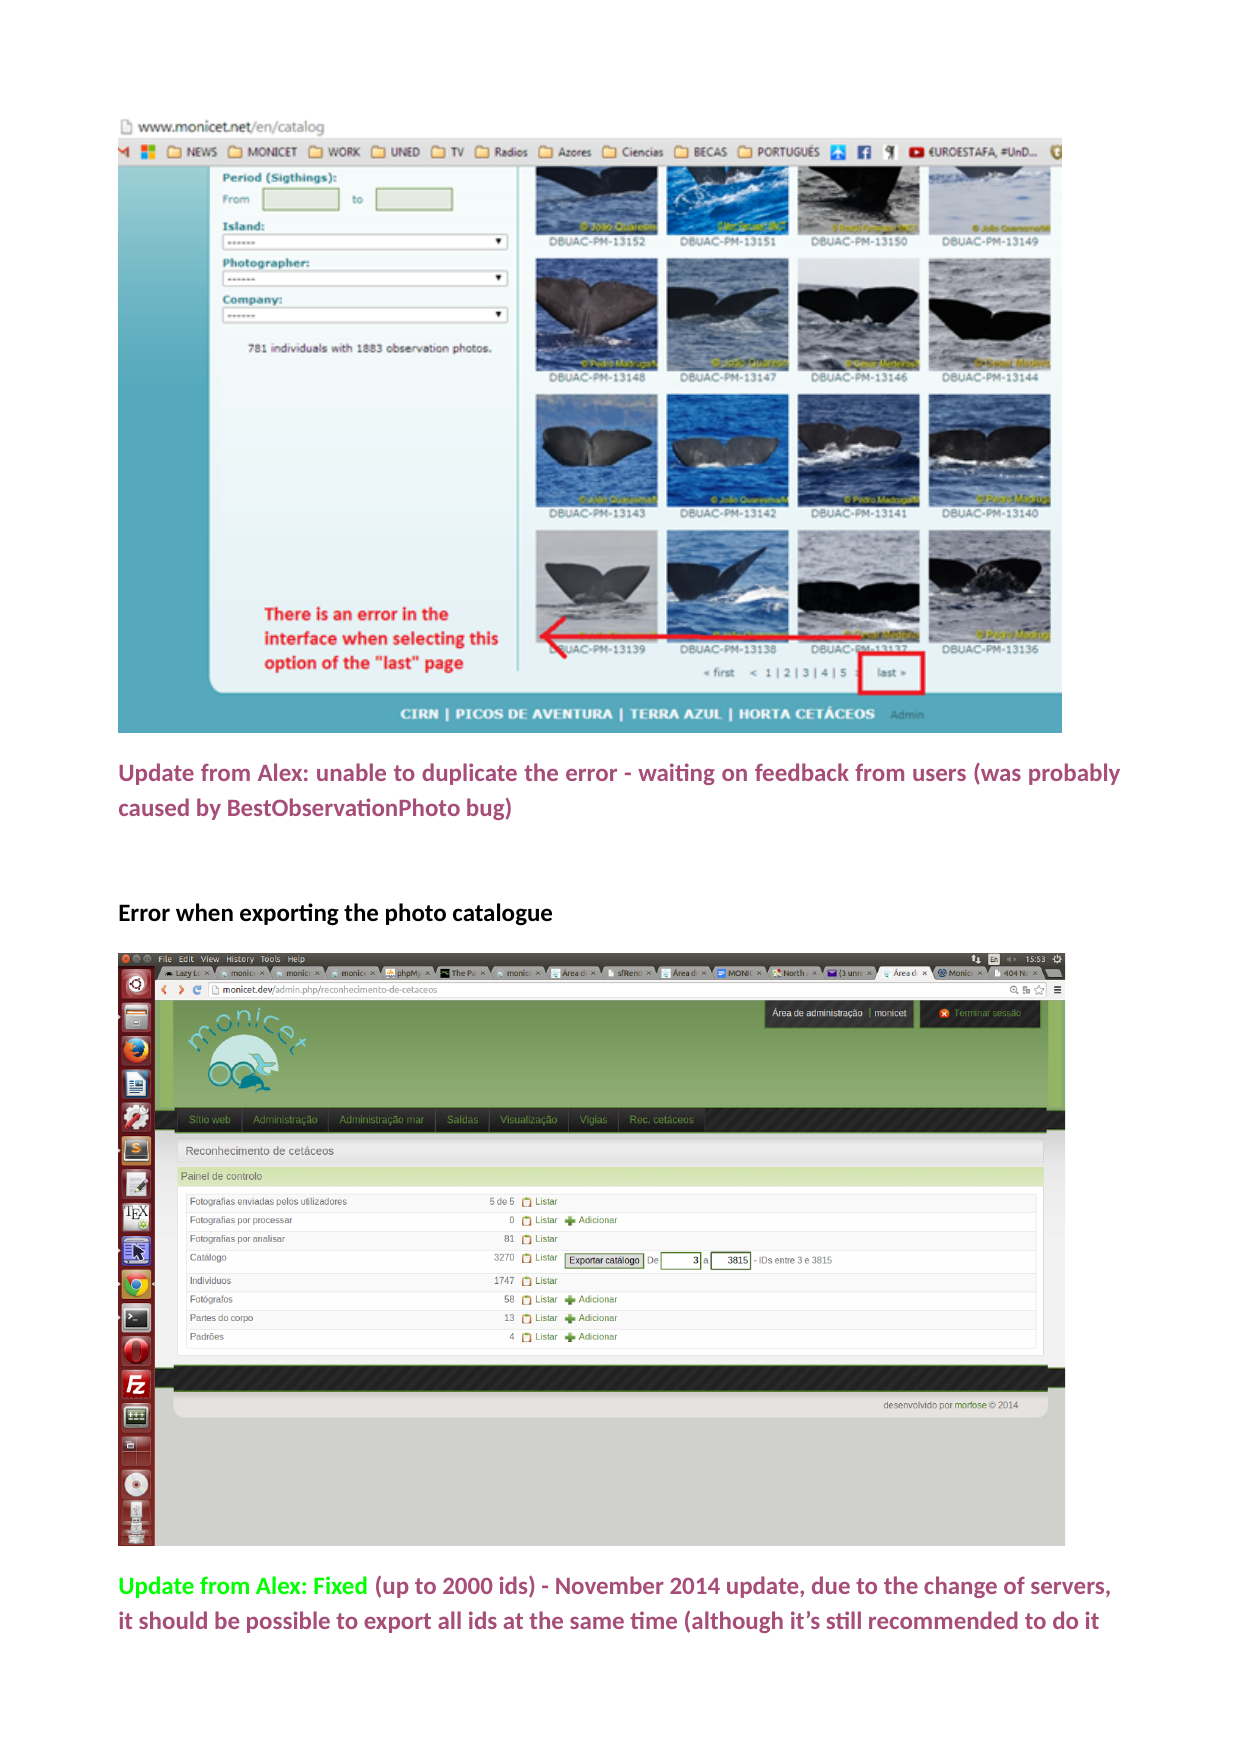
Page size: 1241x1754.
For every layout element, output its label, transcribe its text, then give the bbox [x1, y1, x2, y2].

picture [118, 953, 1065, 1546]
text Update from Alex: unable to duplicate the error - waiting on feedback from users (was probably caused by BestObservationPhoto bug) [118, 757, 1122, 823]
text Update from Alex: Fixed (up to 2000 ids) - November 2014 update, due to the change of servers, it should be possible to export all ids at the same time (although it’s still recommended to do it [118, 1570, 1122, 1636]
picture [118, 118, 1062, 733]
text Error when exporting the photo catalogue [118, 897, 1122, 928]
